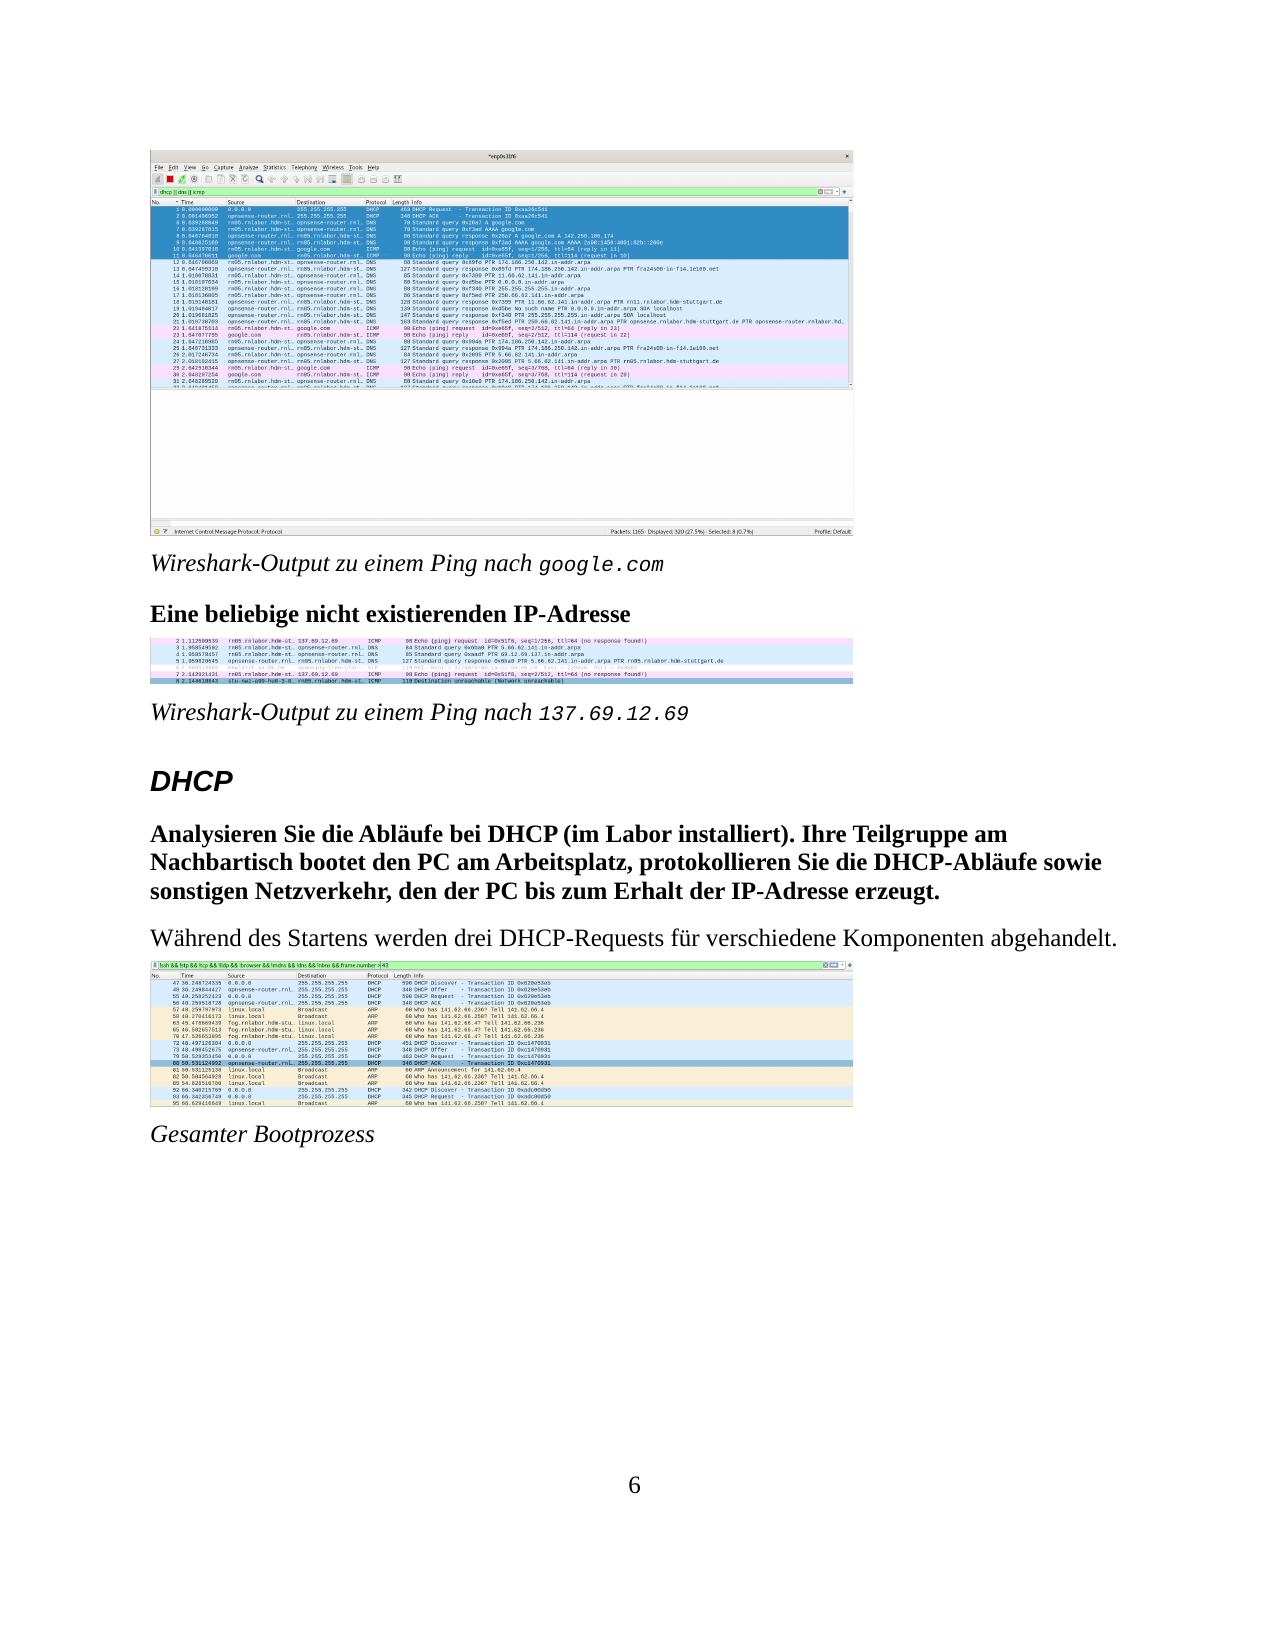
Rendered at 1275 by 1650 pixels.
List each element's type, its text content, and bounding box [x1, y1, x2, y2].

text Gesamter Bootprozess [150, 1119, 1125, 1148]
text Wireshark-Output zu einem Ping nach 137.69.12.69 [150, 697, 1125, 726]
subtitle DHCP [150, 764, 1125, 797]
picture [150, 150, 854, 536]
picture [150, 637, 854, 684]
text Analysieren Sie die Abläufe bei DHCP (im Labor installiert). Ihre Teilgruppe am Nachbartisch bootet den PC am Arbeitsplatz, protokollieren Sie die DHCP-Abläufe sowie sonstigen Netzverkehr, den der PC bis zum Erhalt der IP-Adresse erzeugt. [150, 819, 1125, 905]
text Wireshark-Output zu einem Ping nach google.com [150, 548, 1125, 578]
text Während des Startens werden drei DHCP-Requests für verschiedene Komponenten abgehandelt. [150, 923, 1125, 952]
text Eine beliebige nicht existierenden IP-Adresse [150, 599, 1125, 628]
picture [150, 960, 854, 1107]
